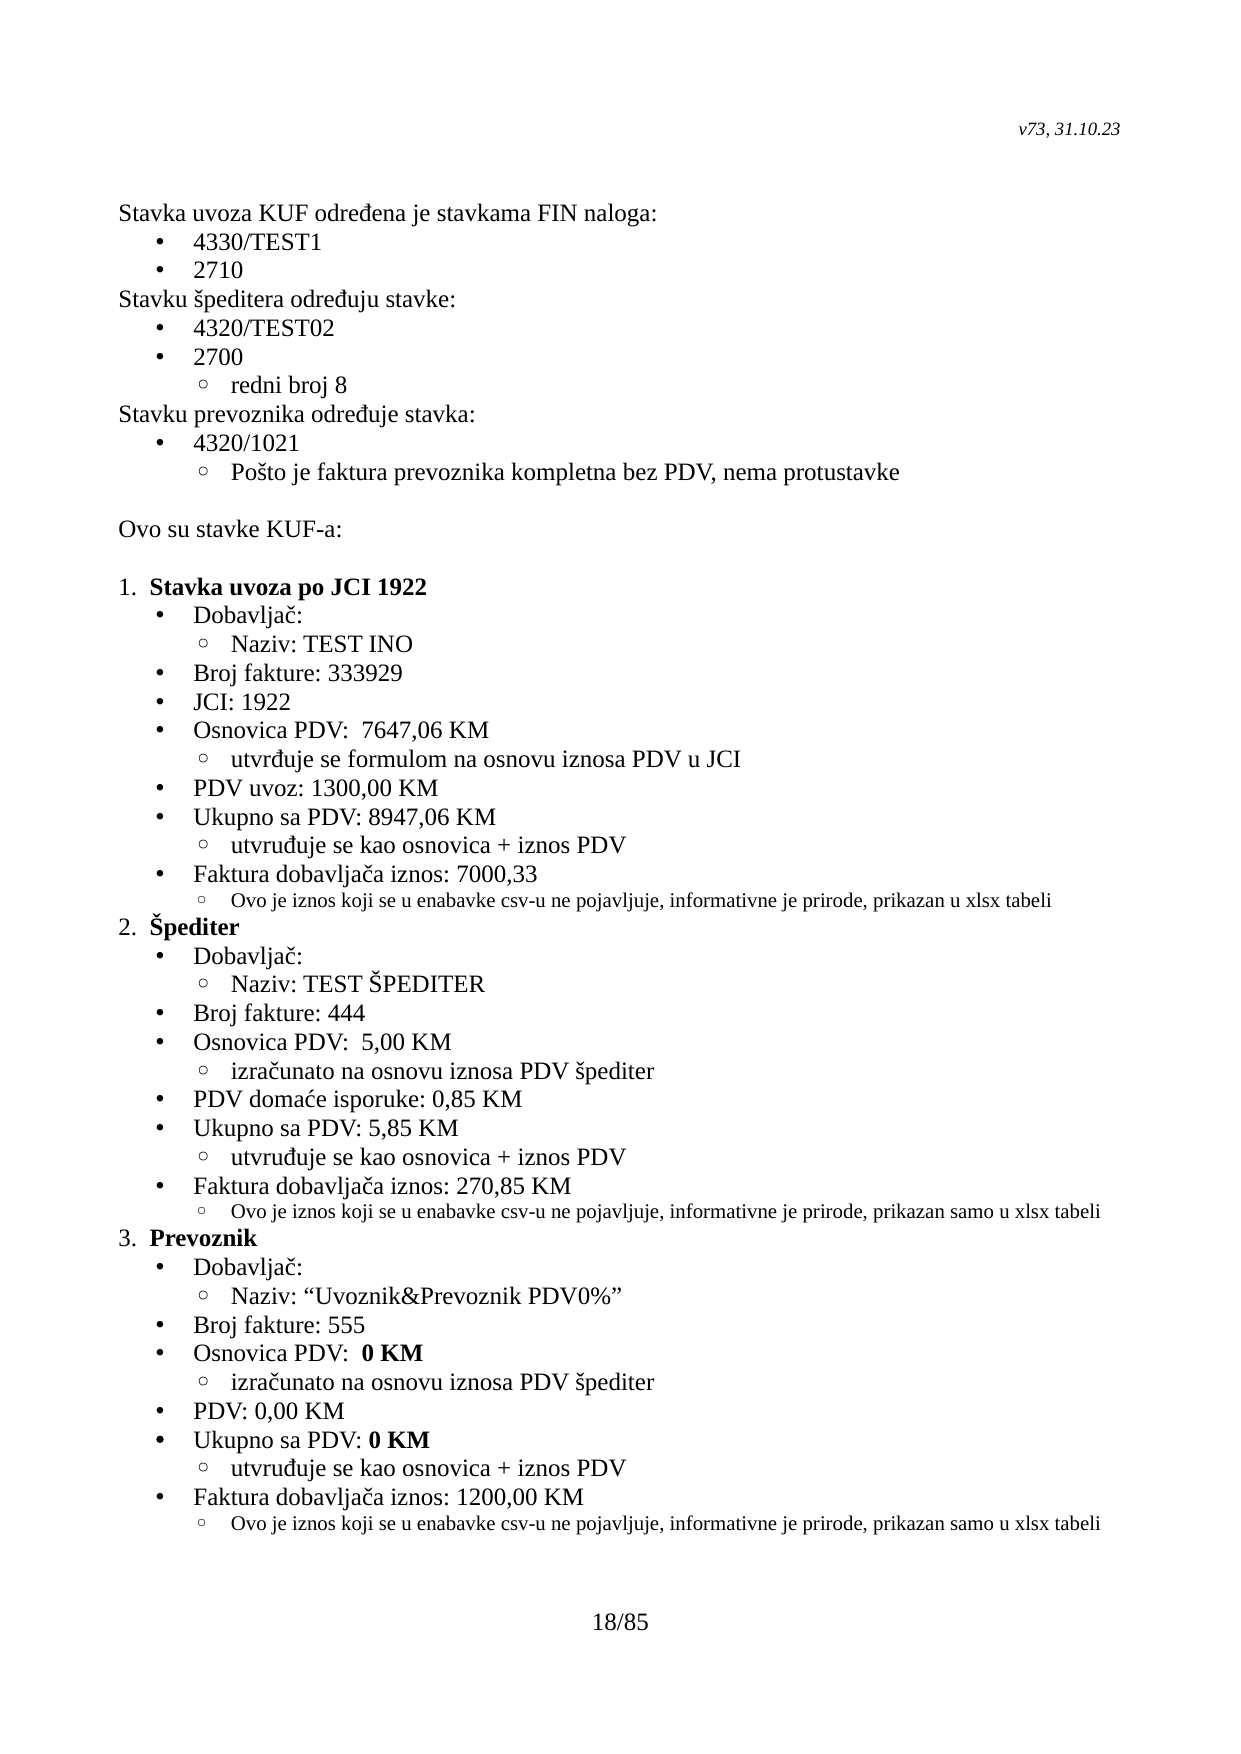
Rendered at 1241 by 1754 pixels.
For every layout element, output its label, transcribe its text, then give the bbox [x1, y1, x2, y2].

list utvruđuje se kao osnovica + iznos PDV [193, 1453, 1122, 1482]
list Broj fakture: 333929 [156, 658, 1122, 687]
list Naziv: TEST ŠPEDITER [193, 969, 1122, 998]
list Osnovica PDV: 0 KM [156, 1338, 1122, 1367]
list Osnovica PDV: 5,00 KM [156, 1027, 1122, 1056]
list Ovo je iznos koji se u enabavke csv-u ne pojavljuje, informativne je prirode, prikazan u xlsx tabeli [193, 888, 1122, 912]
list Dobavljač: [156, 600, 1122, 629]
list JCI: 1922 [156, 687, 1122, 715]
list 2700 [156, 342, 1122, 370]
list Naziv: TEST INO [193, 629, 1122, 658]
text 1. Stavka uvoza po JCI 1922 [118, 572, 1122, 600]
text Stavku prevoznika određuje stavka: [118, 399, 1122, 428]
list PDV uvoz: 1300,00 KM [156, 773, 1122, 802]
list 2710 [156, 255, 1122, 284]
list utvrđuje se formulom na osnovu iznosa PDV u JCI [193, 744, 1122, 773]
list utvruđuje se kao osnovica + iznos PDV [193, 1142, 1122, 1171]
list 4320/TEST02 [156, 313, 1122, 342]
list Dobavljač: [156, 1252, 1122, 1281]
text 3. Prevoznik [118, 1223, 1122, 1252]
list 4330/TEST1 [156, 227, 1122, 255]
list Ovo je iznos koji se u enabavke csv-u ne pojavljuje, informativne je prirode, prikazan samo u xlsx tabeli [193, 1199, 1122, 1223]
list Ovo je iznos koji se u enabavke csv-u ne pojavljuje, informativne je prirode, prikazan samo u xlsx tabeli [193, 1511, 1122, 1535]
list Ukupno sa PDV: 0 KM [156, 1425, 1122, 1453]
list izračunato na osnovu iznosa PDV špediter [193, 1367, 1122, 1396]
list utvruđuje se kao osnovica + iznos PDV [193, 830, 1122, 859]
list PDV domaće isporuke: 0,85 KM [156, 1084, 1122, 1113]
list Ukupno sa PDV: 8947,06 KM [156, 802, 1122, 830]
list Faktura dobavljača iznos: 7000,33 [156, 859, 1122, 888]
list Faktura dobavljača iznos: 270,85 KM [156, 1171, 1122, 1199]
list Dobavljač: [156, 941, 1122, 969]
list 4320/1021 [156, 428, 1122, 457]
text Ovo su stavke KUF-a: [118, 514, 1122, 543]
list PDV: 0,00 KM [156, 1396, 1122, 1425]
list Ukupno sa PDV: 5,85 KM [156, 1113, 1122, 1142]
list Faktura dobavljača iznos: 1200,00 KM [156, 1482, 1122, 1511]
list redni broj 8 [193, 370, 1122, 399]
list Osnovica PDV: 7647,06 KM [156, 715, 1122, 744]
text Stavka uvoza KUF određena je stavkama FIN naloga: [118, 198, 1122, 227]
text Stavku špeditera određuju stavke: [118, 284, 1122, 313]
text 2. Špediter [118, 912, 1122, 941]
list Broj fakture: 444 [156, 998, 1122, 1027]
list Pošto je faktura prevoznika kompletna bez PDV, nema protustavke [193, 457, 1122, 485]
list Naziv: “Uvoznik&Prevoznik PDV0%” [193, 1281, 1122, 1310]
list Broj fakture: 555 [156, 1310, 1122, 1338]
list izračunato na osnovu iznosa PDV špediter [193, 1056, 1122, 1084]
